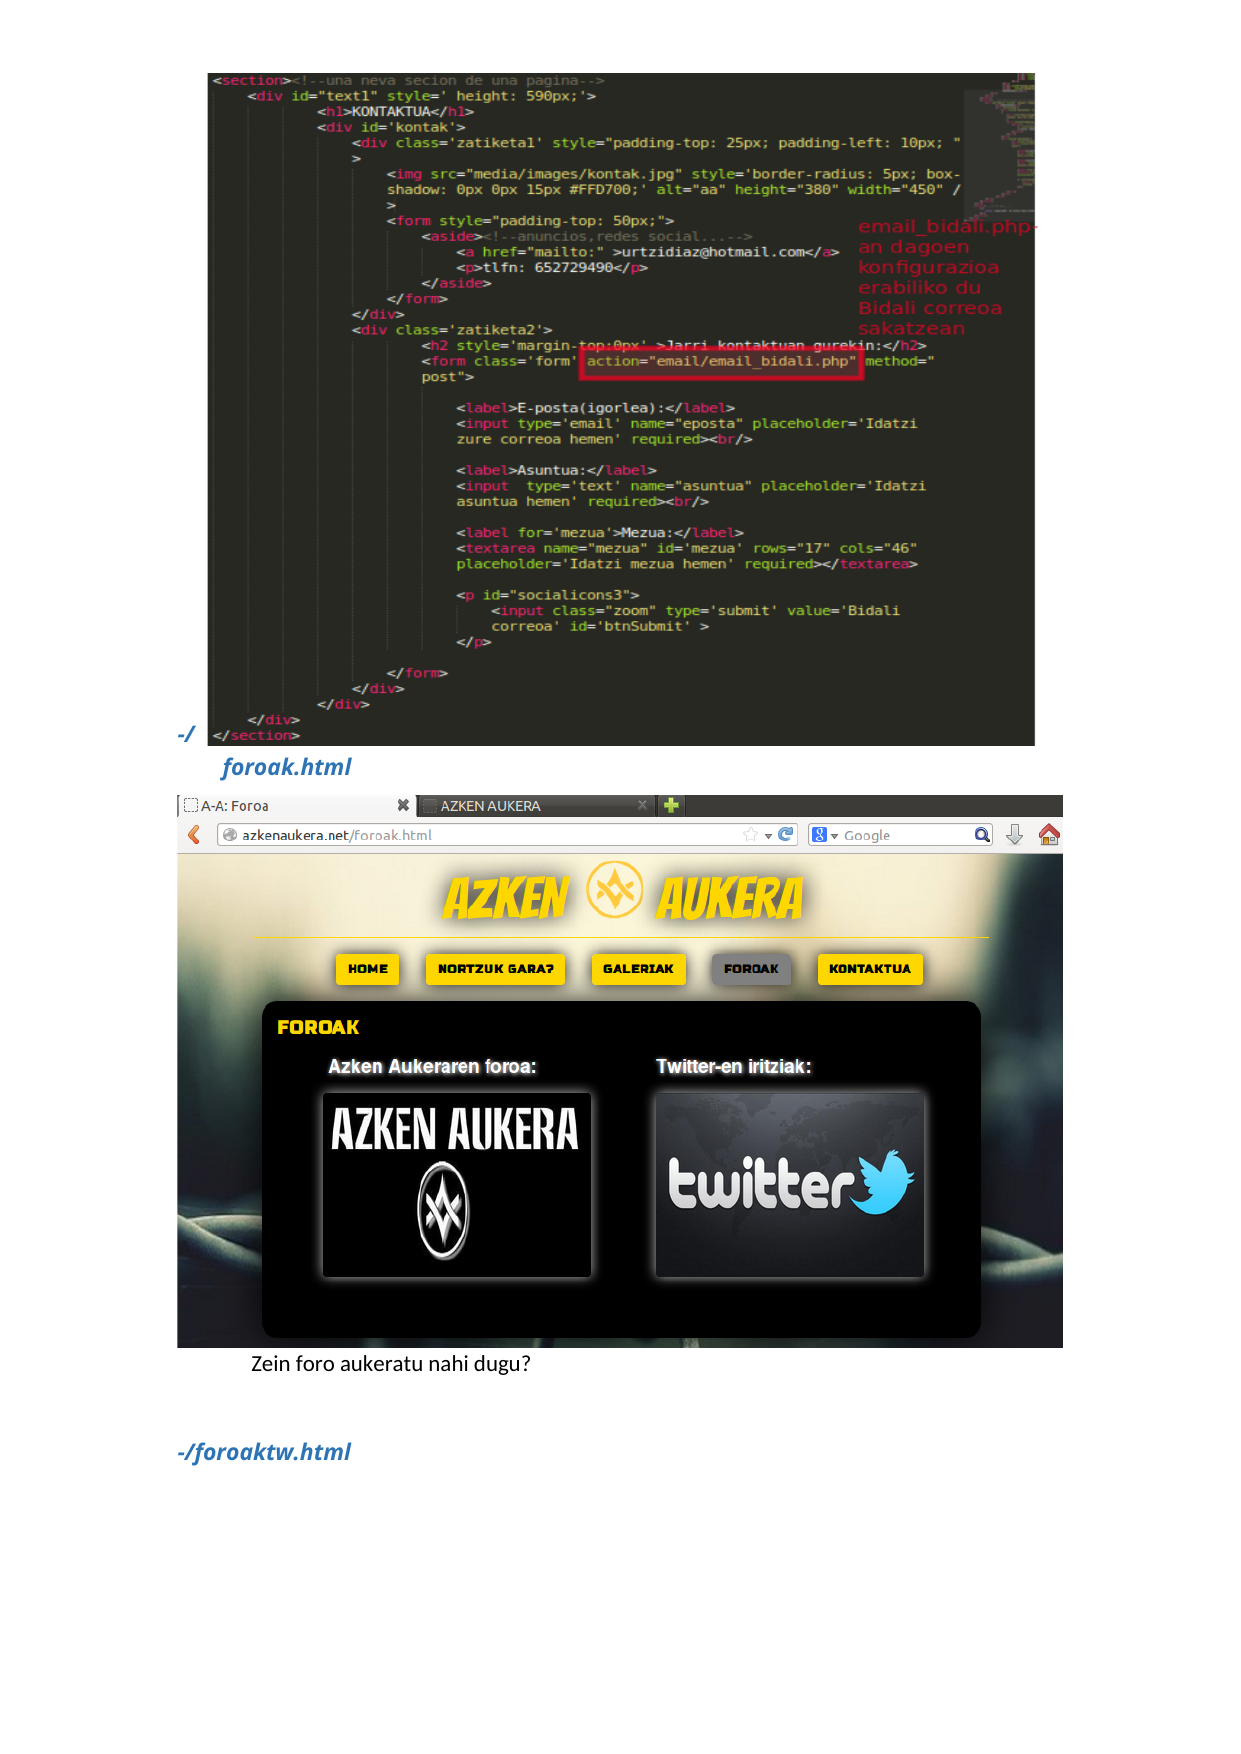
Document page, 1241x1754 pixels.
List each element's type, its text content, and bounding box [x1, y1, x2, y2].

text [177, 783, 1063, 795]
subtitle -/foroaktw.html [177, 1436, 1063, 1467]
subtitle -/foroak.html [177, 718, 1063, 782]
text Zein foro aukeratu nahi dugu? [177, 1348, 1063, 1377]
picture [207, 73, 1038, 746]
picture [177, 795, 1063, 1348]
